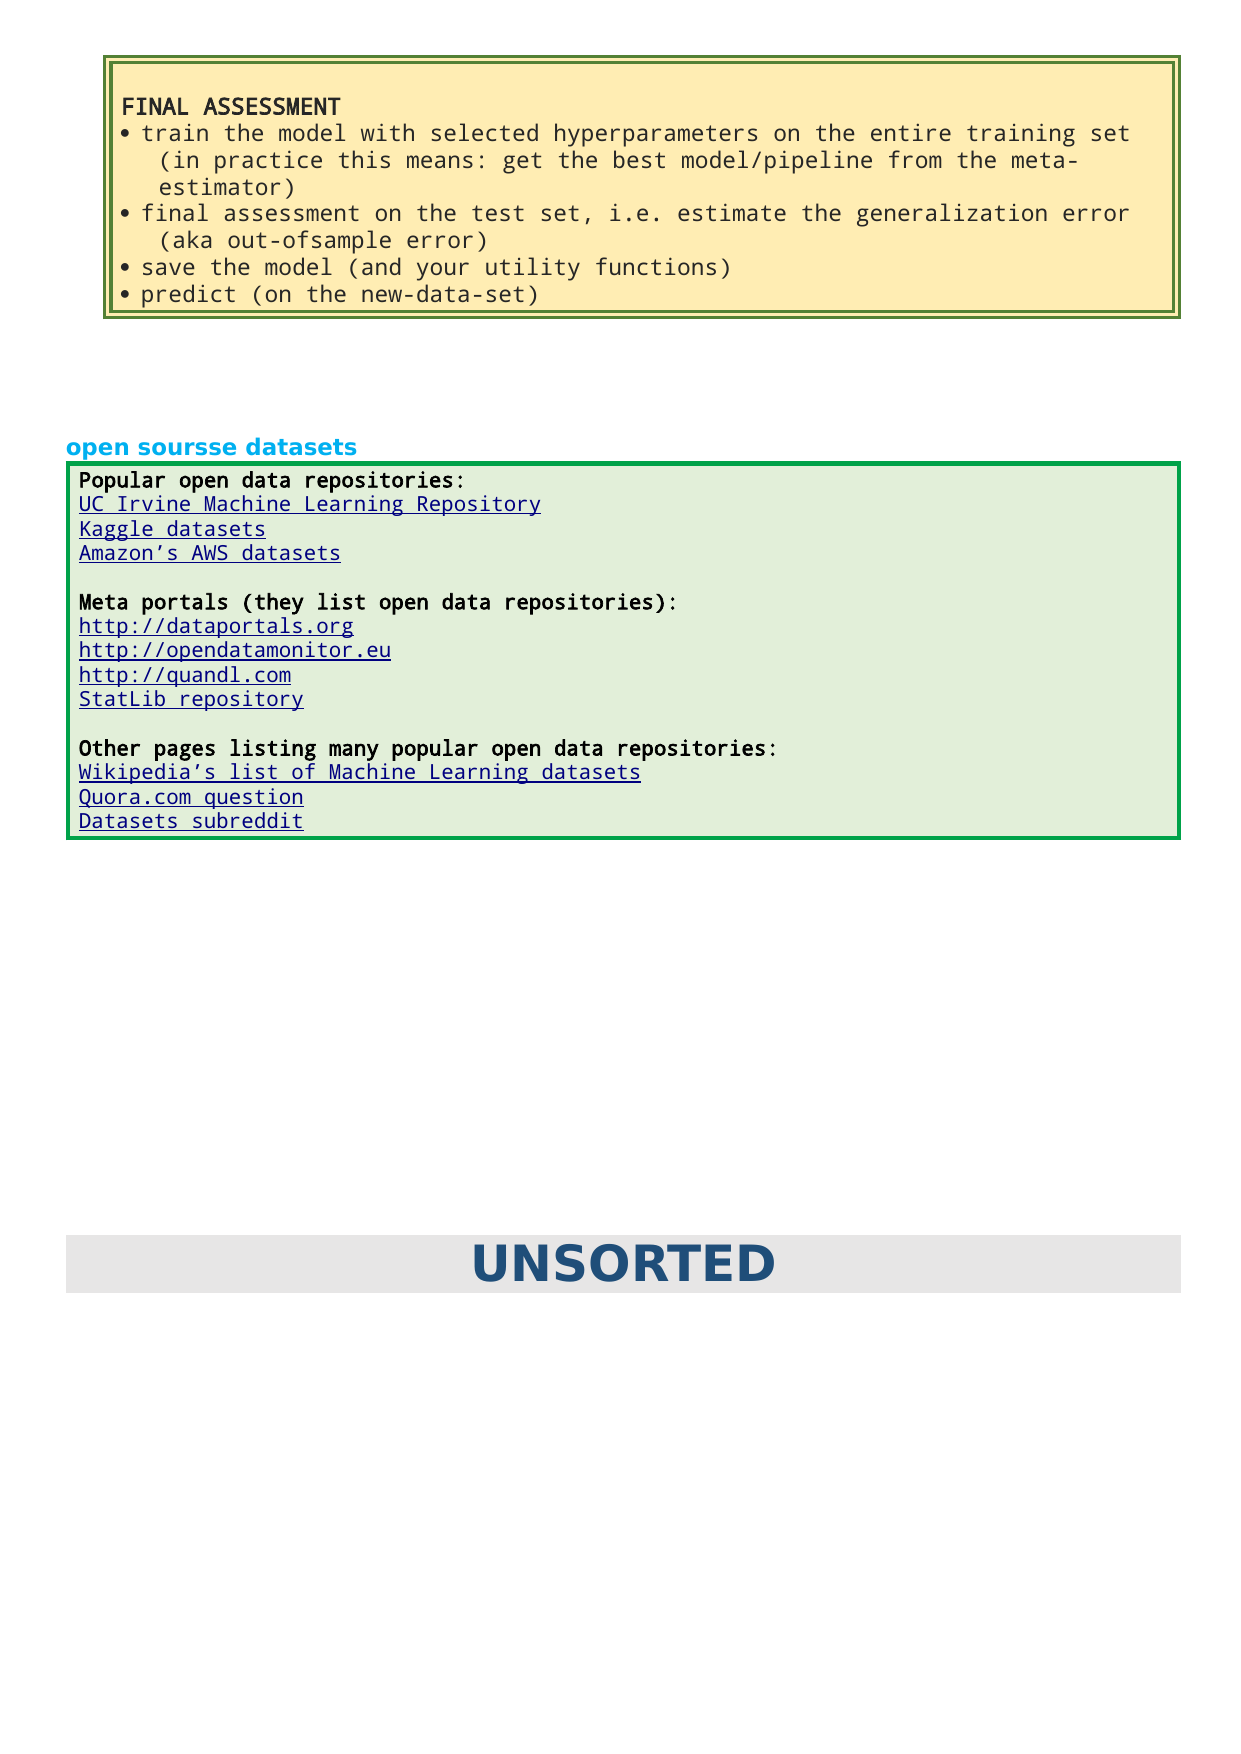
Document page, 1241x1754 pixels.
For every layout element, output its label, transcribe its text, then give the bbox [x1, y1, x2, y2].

text Meta portals (they list open data repositories): http://dataportals.org http://opendatamonitor.eu http://quandl.com [70, 559, 1177, 681]
text UC Irvine Machine Learning Repository Kaggle datasets Amazon’s AWS datasets [70, 486, 1177, 559]
text FINAL ASSESSMENT [113, 82, 1172, 108]
list predict (on the new-data-set) [106, 270, 1178, 316]
text Other pages listing many popular open data repositories: Wikipedia’s list of Machine Learning datasets Quora.com question Datasets subreddit [70, 705, 1177, 836]
list save the model (and your utility functions) [113, 243, 1172, 270]
text StatLib repository [70, 681, 1177, 705]
text Popular open data repositories: [70, 466, 1177, 486]
list final assessment on the test set, i.e. estimate the generalization error (aka out-ofsample error) [113, 189, 1172, 243]
title open soursse datasets [66, 434, 1181, 461]
subtitle UNSORTED [66, 1235, 1181, 1293]
list train the model with selected hyperparameters on the entire training set (in practice this means: get the best model/pipeline from the meta-estimator) [113, 108, 1172, 189]
